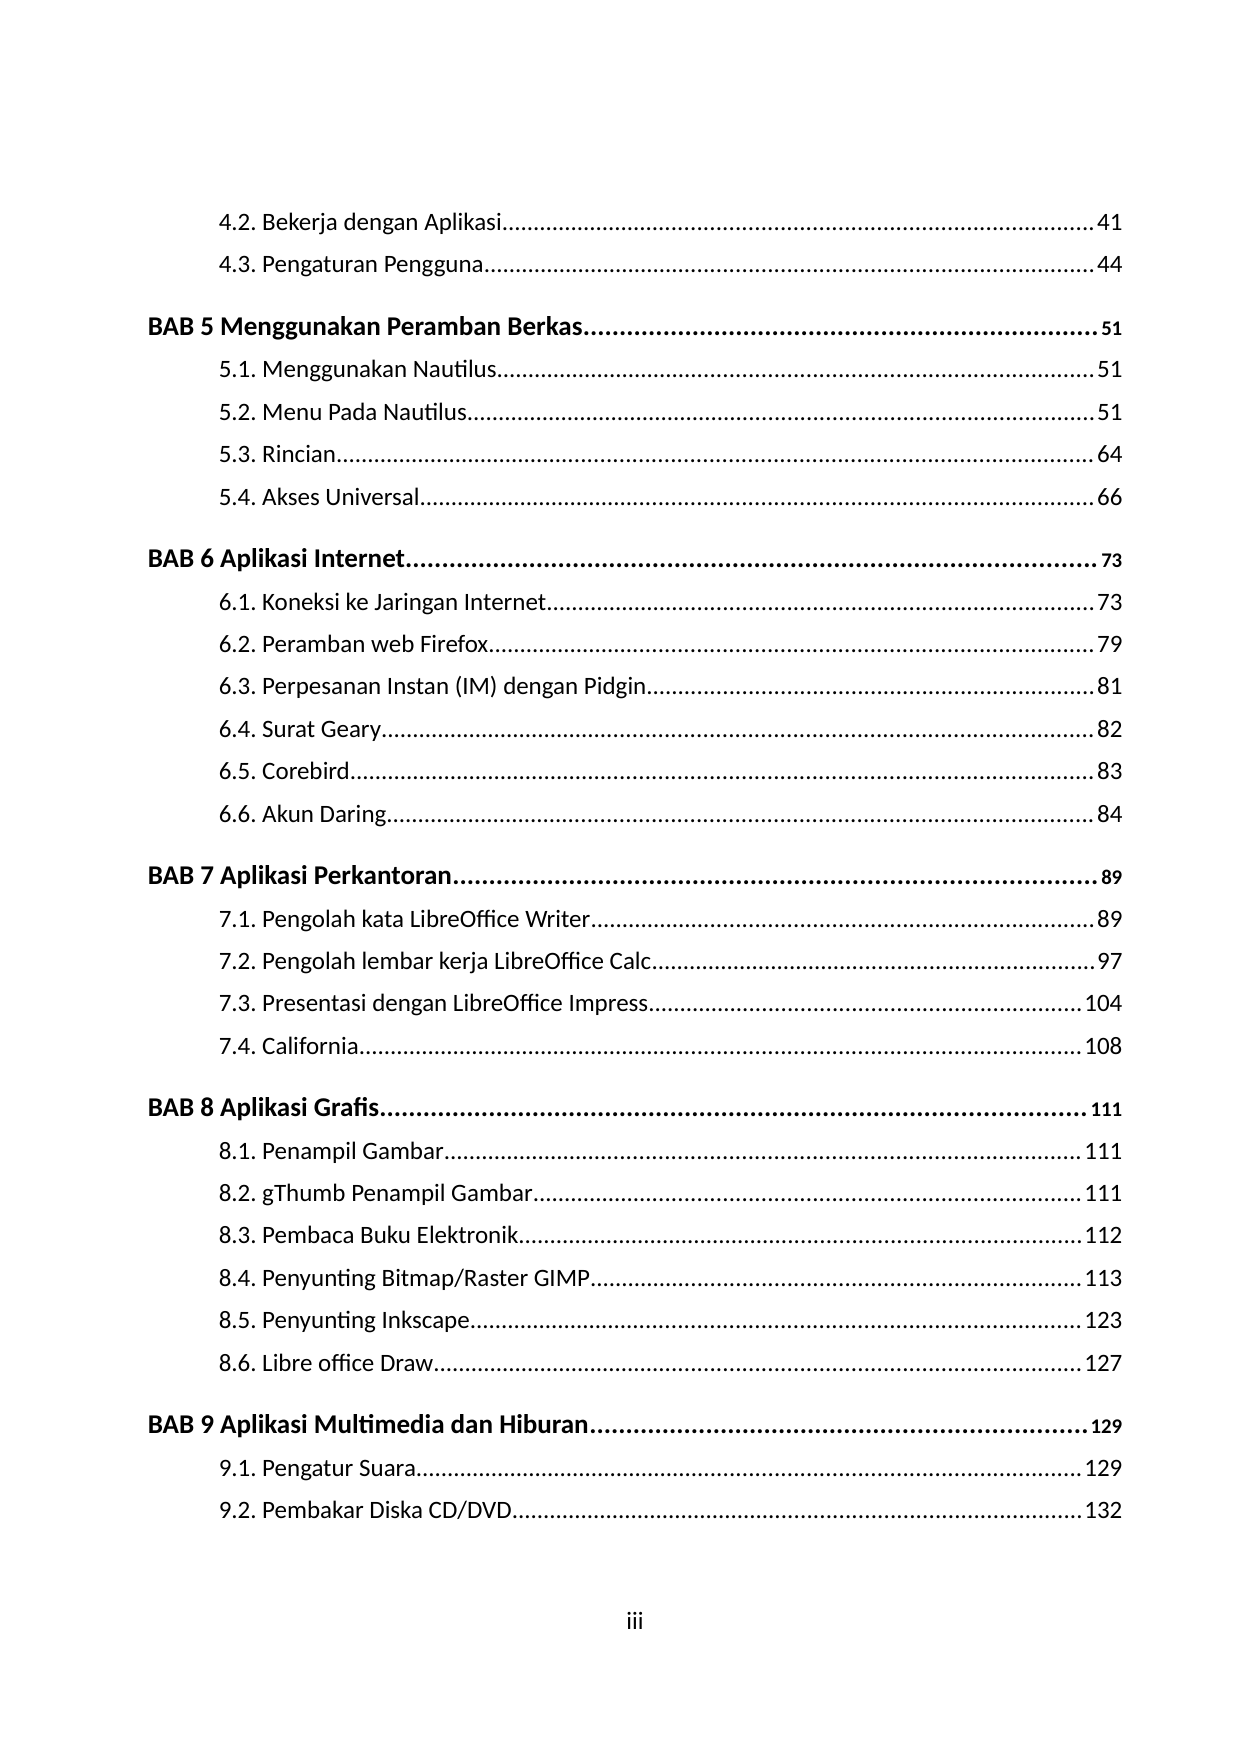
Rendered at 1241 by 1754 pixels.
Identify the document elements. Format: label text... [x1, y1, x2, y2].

text 6.2. Peramban web Firefox 79 [218, 628, 1122, 659]
text 9.1. Pengatur Suara 129 [218, 1452, 1122, 1482]
text 6.1. Koneksi ke Jaringan Internet 73 [218, 586, 1122, 616]
text 9.2. Pembakar Diska CD/DVD 132 [218, 1494, 1122, 1525]
text 7.3. Presentasi dengan LibreOffice Impress 104 [218, 987, 1122, 1018]
text 4.2. Bekerja dengan Aplikasi 41 [218, 206, 1122, 237]
text 8.3. Pembaca Buku Elektronik 112 [218, 1220, 1122, 1250]
text 6.5. Corebird 83 [218, 755, 1122, 786]
text 4.3. Pengaturan Pengguna 44 [218, 248, 1122, 279]
text 8.2. gThumb Penampil Gambar 111 [218, 1177, 1122, 1208]
text 8.1. Penampil Gambar 111 [218, 1135, 1122, 1165]
text 5.4. Akses Universal 66 [218, 481, 1122, 511]
text 5.2. Menu Pada Nautilus 51 [218, 396, 1122, 426]
text 6.3. Perpesanan Instan (IM) dengan Pidgin 81 [218, 671, 1122, 701]
text BAB 8 Aplikasi Grafis 111 [148, 1090, 1122, 1123]
text 8.4. Penyunting Bitmap/Raster GIMP 113 [218, 1262, 1122, 1293]
text 7.2. Pengolah lembar kerja LibreOffice Calc 97 [218, 945, 1122, 976]
text 5.1. Menggunakan Nautilus 51 [218, 353, 1122, 384]
text 7.4. California 108 [218, 1030, 1122, 1060]
text BAB 6 Aplikasi Internet 73 [148, 541, 1122, 574]
text 6.6. Akun Daring 84 [218, 798, 1122, 828]
text 7.1. Pengolah kata LibreOffice Writer 89 [218, 903, 1122, 933]
text 5.3. Rincian 64 [218, 438, 1122, 469]
text BAB 7 Aplikasi Perkantoran 89 [148, 858, 1122, 891]
text 8.5. Penyunting Inkscape 123 [218, 1304, 1122, 1335]
text 8.6. Libre office Draw 127 [218, 1347, 1122, 1377]
text 6.4. Surat Geary 82 [218, 713, 1122, 743]
text BAB 5 Menggunakan Peramban Berkas 51 [148, 309, 1122, 342]
text BAB 9 Aplikasi Multimedia dan Hiburan 129 [148, 1407, 1122, 1440]
